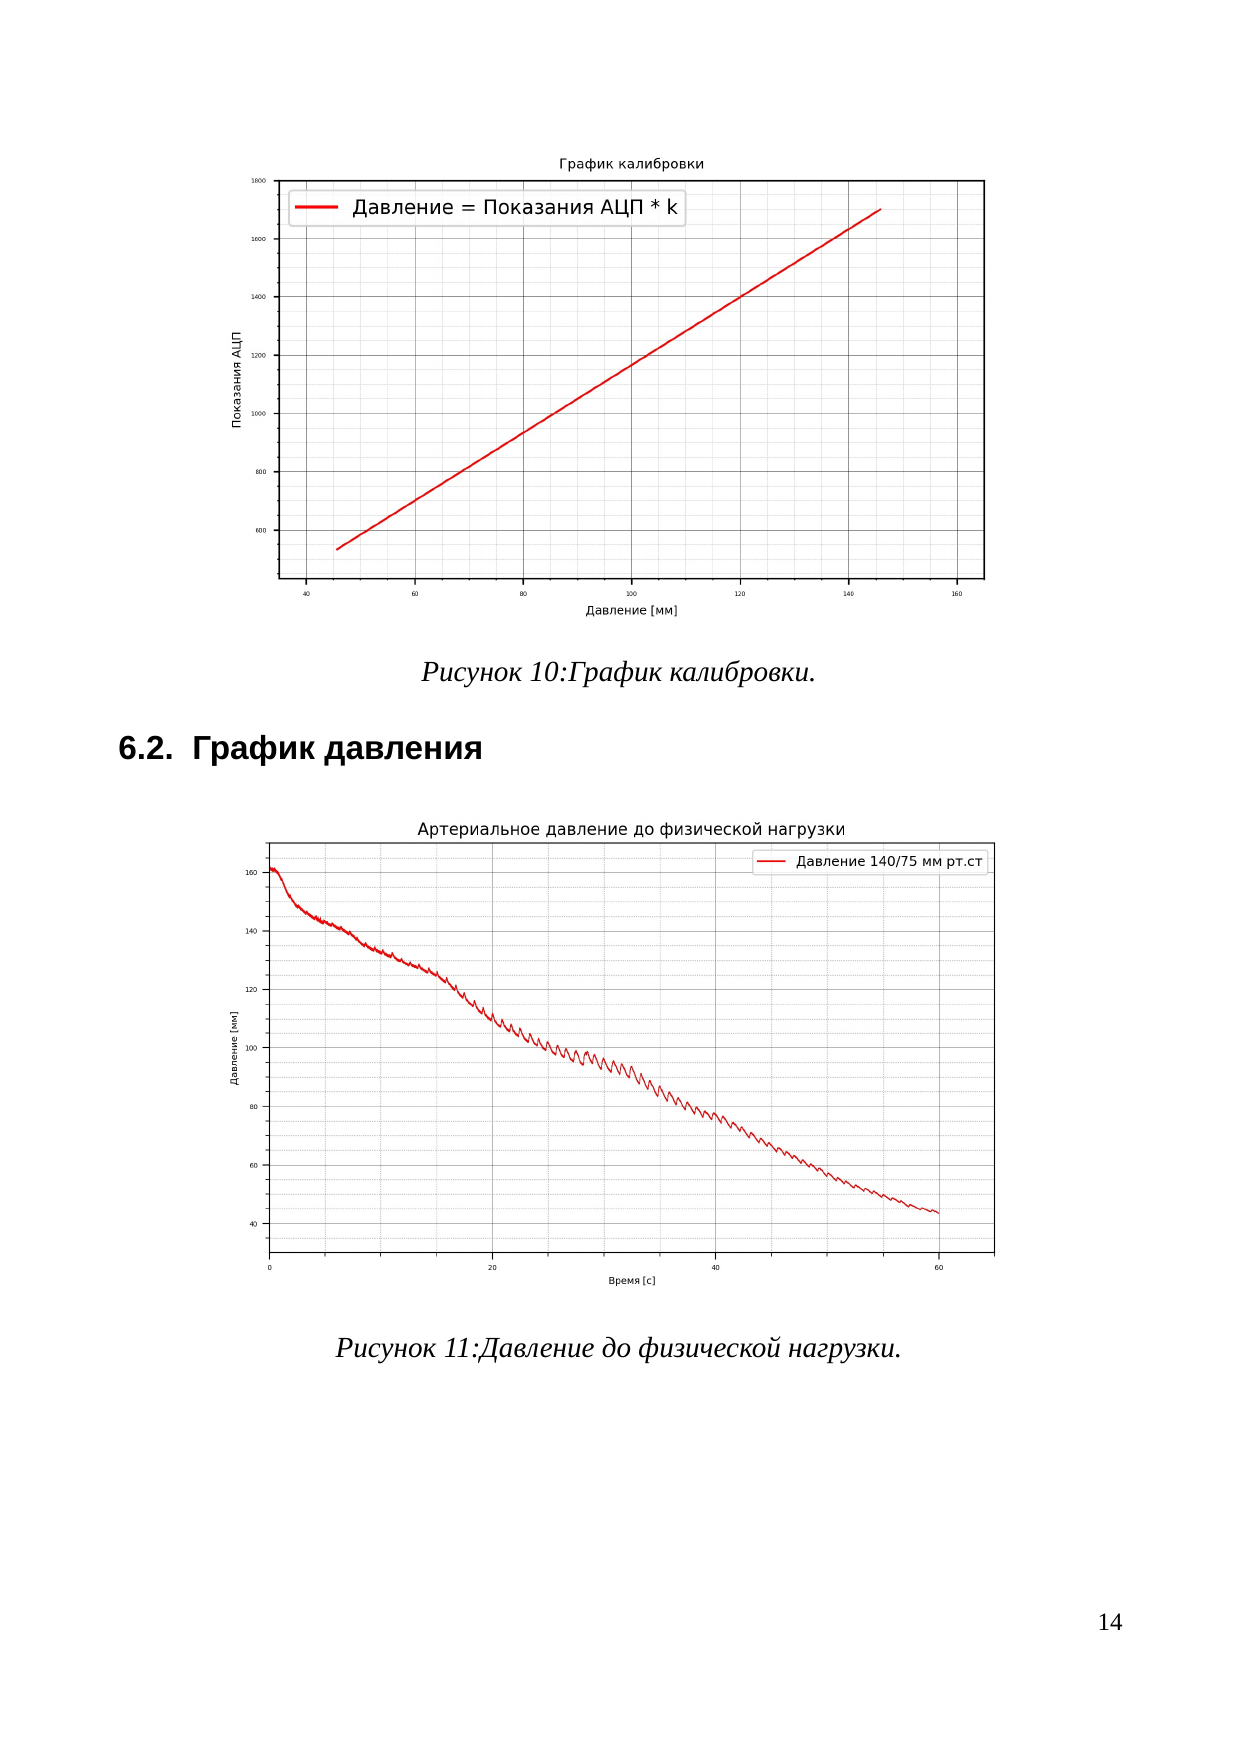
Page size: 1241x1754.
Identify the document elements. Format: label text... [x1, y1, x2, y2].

text Рисунок 10:График калибровки. [118, 654, 1122, 688]
picture [165, 118, 1075, 635]
text Рисунок 11:Давление до физической нагрузки. [118, 1330, 1122, 1364]
subtitle График давления [118, 728, 1122, 767]
picture [152, 779, 1088, 1311]
